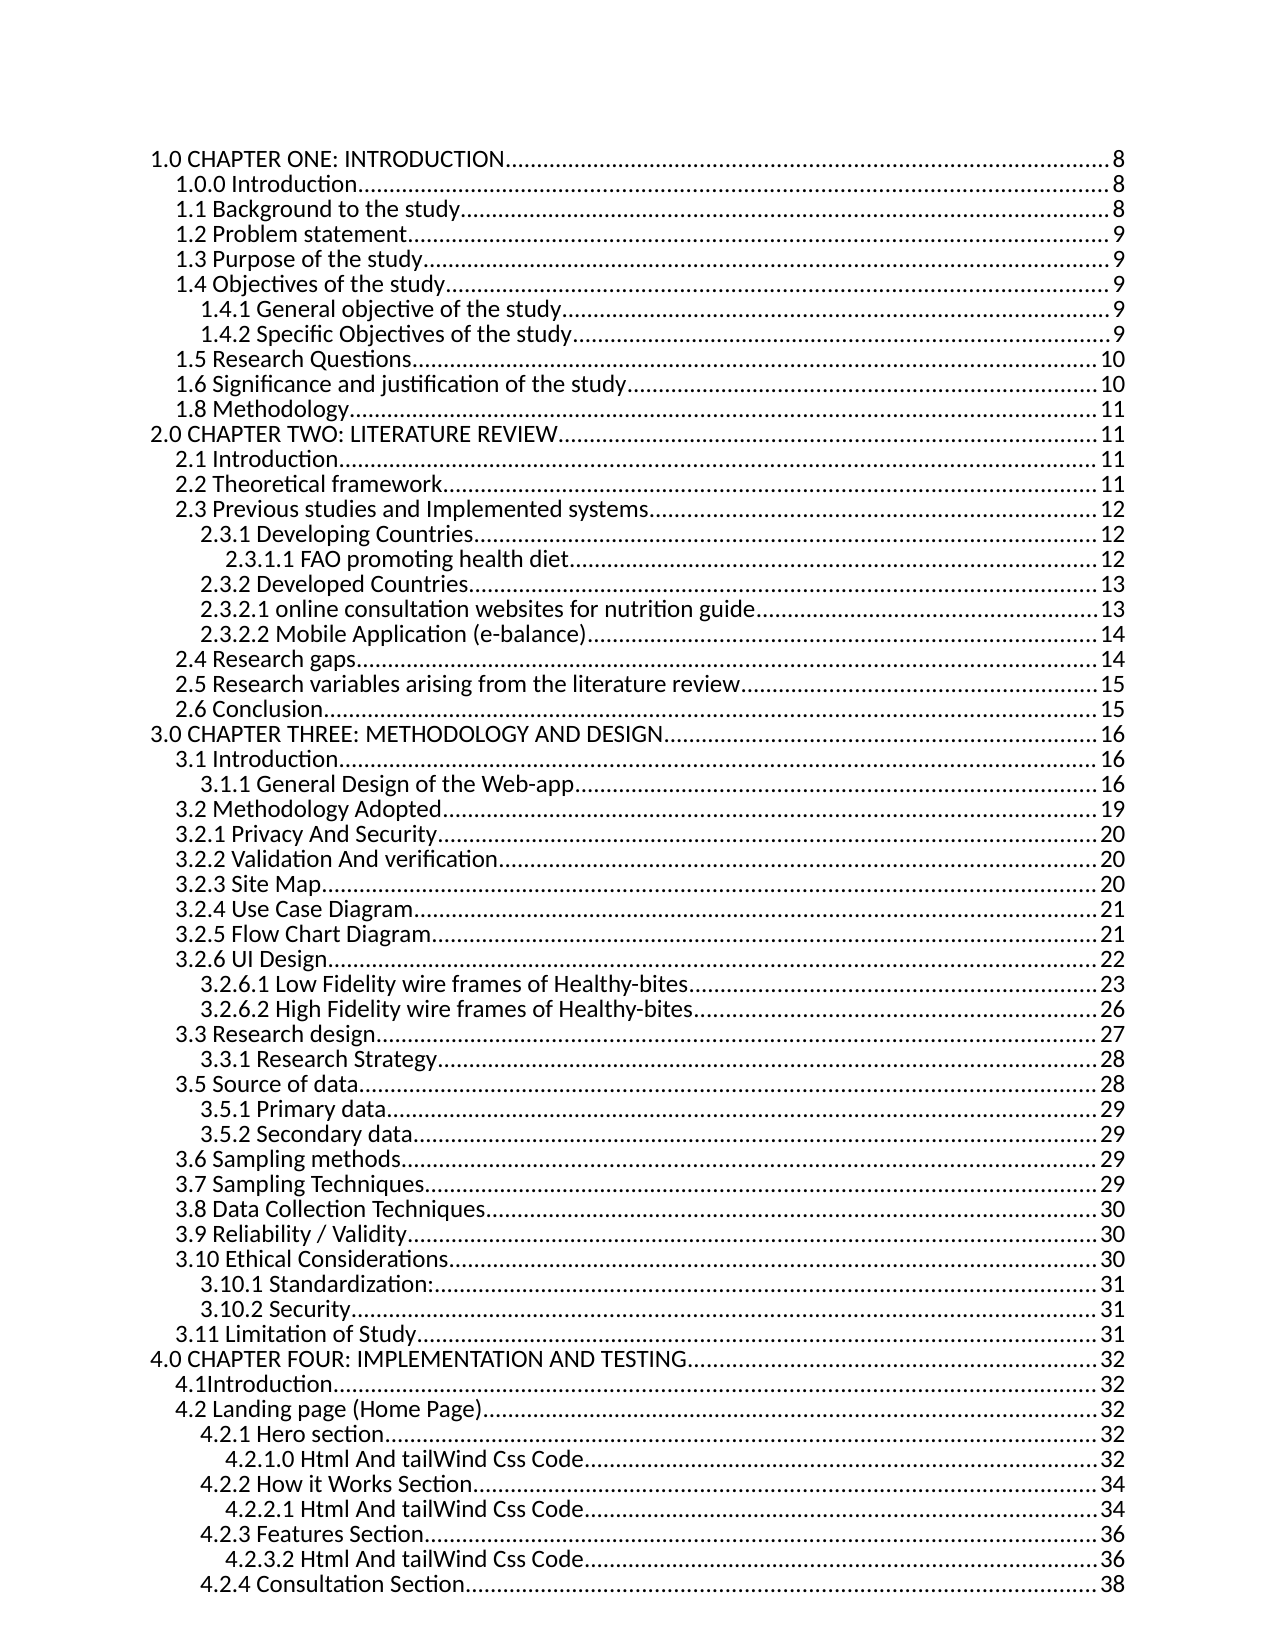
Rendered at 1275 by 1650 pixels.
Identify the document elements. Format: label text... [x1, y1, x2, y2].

text 2.3.2.1 online consultation websites for nutrition guide 13 [200, 599, 1125, 624]
text 1.0.0 Introduction 8 [175, 174, 1125, 199]
text 4.2.4 Consultation Section 38 [200, 1574, 1125, 1599]
text 1.3 Purpose of the study 9 [175, 249, 1125, 274]
text 2.2 Theoretical framework 11 [175, 474, 1125, 499]
text 3.9 Reliability / Validity 30 [175, 1224, 1125, 1249]
text 1.1 Background to the study 8 [175, 199, 1125, 224]
text 2.5 Research variables arising from the literature review 15 [175, 674, 1125, 699]
text 3.2.6 UI Design 22 [175, 949, 1125, 974]
text 2.0 CHAPTER TWO: LITERATURE REVIEW 11 [150, 424, 1125, 449]
text 3.2.6.1 Low Fidelity wire frames of Healthy-bites 23 [200, 974, 1125, 999]
text 3.10.1 Standardization: 31 [200, 1274, 1125, 1299]
text 3.10 Ethical Considerations 30 [175, 1249, 1125, 1274]
text 3.5 Source of data 28 [175, 1074, 1125, 1099]
text 3.5.1 Primary data 29 [200, 1099, 1125, 1124]
text 1.0 CHAPTER ONE: INTRODUCTION 8 [150, 149, 1125, 174]
text 4.2 Landing page (Home Page) 32 [175, 1399, 1125, 1424]
text 1.6 Significance and justification of the study 10 [175, 374, 1125, 399]
text 1.4 Objectives of the study 9 [175, 274, 1125, 299]
text 3.11 Limitation of Study 31 [175, 1324, 1125, 1349]
text 3.2.4 Use Case Diagram 21 [175, 899, 1125, 924]
text 2.3.1 Developing Countries 12 [200, 524, 1125, 549]
text 3.7 Sampling Techniques 29 [175, 1174, 1125, 1199]
text 1.5 Research Questions 10 [175, 349, 1125, 374]
text 1.4.2 Specific Objectives of the study 9 [200, 324, 1125, 349]
text 4.2.3 Features Section 36 [200, 1524, 1125, 1549]
text 3.8 Data Collection Techniques 30 [175, 1199, 1125, 1224]
text 2.3.2 Developed Countries 13 [200, 574, 1125, 599]
text 3.2.5 Flow Chart Diagram 21 [175, 924, 1125, 949]
text 3.1 Introduction 16 [175, 749, 1125, 774]
text 1.4.1 General objective of the study 9 [200, 299, 1125, 324]
text 3.1.1 General Design of the Web-app 16 [200, 774, 1125, 799]
text 3.2.2 Validation And verification 20 [175, 849, 1125, 874]
text 3.2 Methodology Adopted 19 [175, 799, 1125, 824]
text 4.0 CHAPTER FOUR: IMPLEMENTATION AND TESTING 32 [150, 1349, 1125, 1374]
text 2.4 Research gaps 14 [175, 649, 1125, 674]
text 1.8 Methodology 11 [175, 399, 1125, 424]
text 3.2.1 Privacy And Security 20 [175, 824, 1125, 849]
text 3.3.1 Research Strategy 28 [200, 1049, 1125, 1074]
text 4.2.2 How it Works Section 34 [200, 1474, 1125, 1499]
text 2.3 Previous studies and Implemented systems 12 [175, 499, 1125, 524]
text 3.6 Sampling methods 29 [175, 1149, 1125, 1174]
text 4.2.1.0 Html And tailWind Css Code 32 [225, 1449, 1125, 1474]
text 2.6 Conclusion 15 [175, 699, 1125, 724]
text 3.10.2 Security 31 [200, 1299, 1125, 1324]
text 2.3.2.2 Mobile Application (e-balance) 14 [200, 624, 1125, 649]
text 2.1 Introduction 11 [175, 449, 1125, 474]
text 3.0 CHAPTER THREE: METHODOLOGY AND DESIGN 16 [150, 724, 1125, 749]
text 4.2.1 Hero section 32 [200, 1424, 1125, 1449]
text 4.2.3.2 Html And tailWind Css Code 36 [225, 1549, 1125, 1574]
text 4.2.2.1 Html And tailWind Css Code 34 [225, 1499, 1125, 1524]
text 3.2.3 Site Map 20 [175, 874, 1125, 899]
text 3.2.6.2 High Fidelity wire frames of Healthy-bites 26 [200, 999, 1125, 1024]
text 3.3 Research design 27 [175, 1024, 1125, 1049]
text 1.2 Problem statement 9 [175, 224, 1125, 249]
text 2.3.1.1 FAO promoting health diet 12 [225, 549, 1125, 574]
text 4.1Introduction 32 [175, 1374, 1125, 1399]
text 3.5.2 Secondary data 29 [200, 1124, 1125, 1149]
